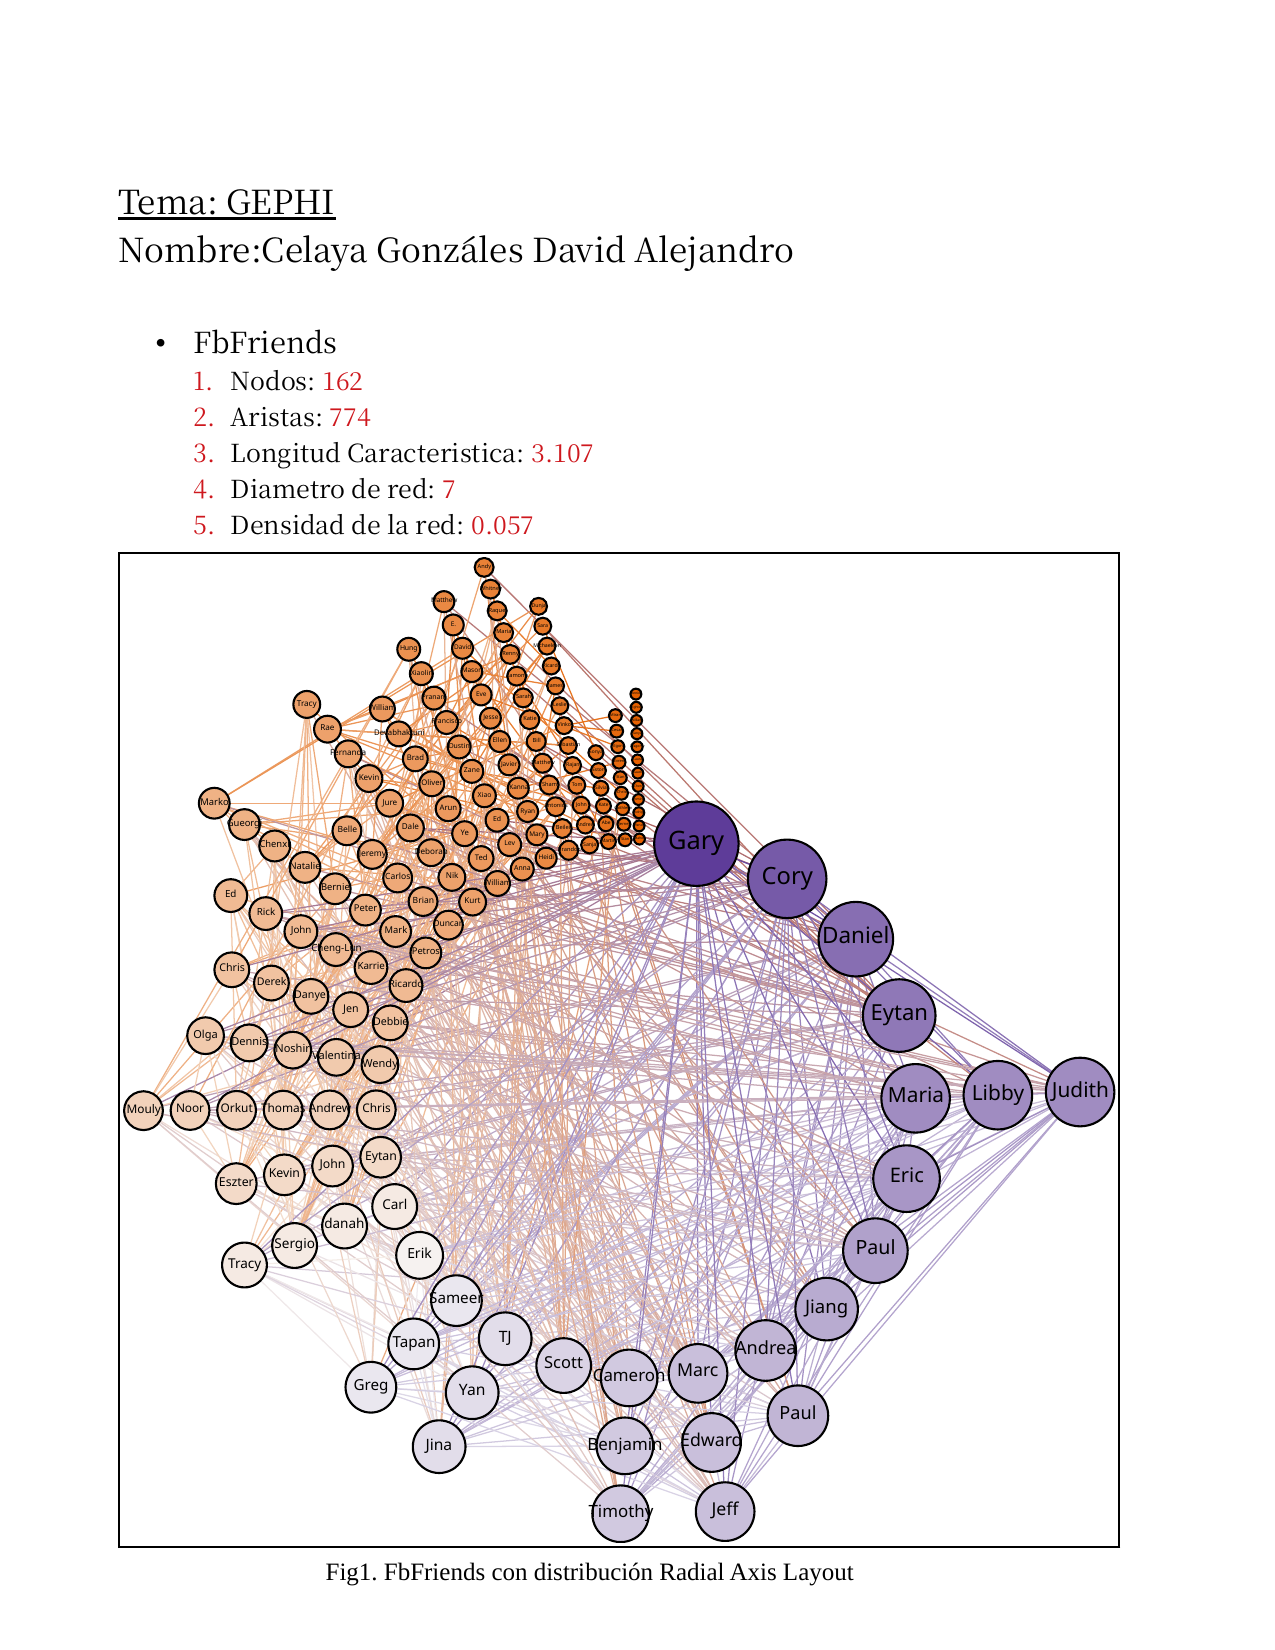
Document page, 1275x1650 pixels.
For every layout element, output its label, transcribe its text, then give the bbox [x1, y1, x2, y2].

list Nodos: 162 [193, 362, 1157, 398]
list Densidad de la red: 0.057 [120, 554, 1118, 1546]
list Diametro de red: 7 [193, 470, 1157, 506]
text Tema: GEPHI [118, 176, 1157, 224]
list FbFriends [156, 320, 1157, 362]
list Aristas: 774 [193, 398, 1157, 434]
text Nombre:Celaya Gonźales David Alejandro [118, 224, 1157, 272]
list Densidad de la red: 0.057 [193, 506, 1157, 542]
list Longitud Caracteristica: 3.107 [193, 434, 1157, 470]
